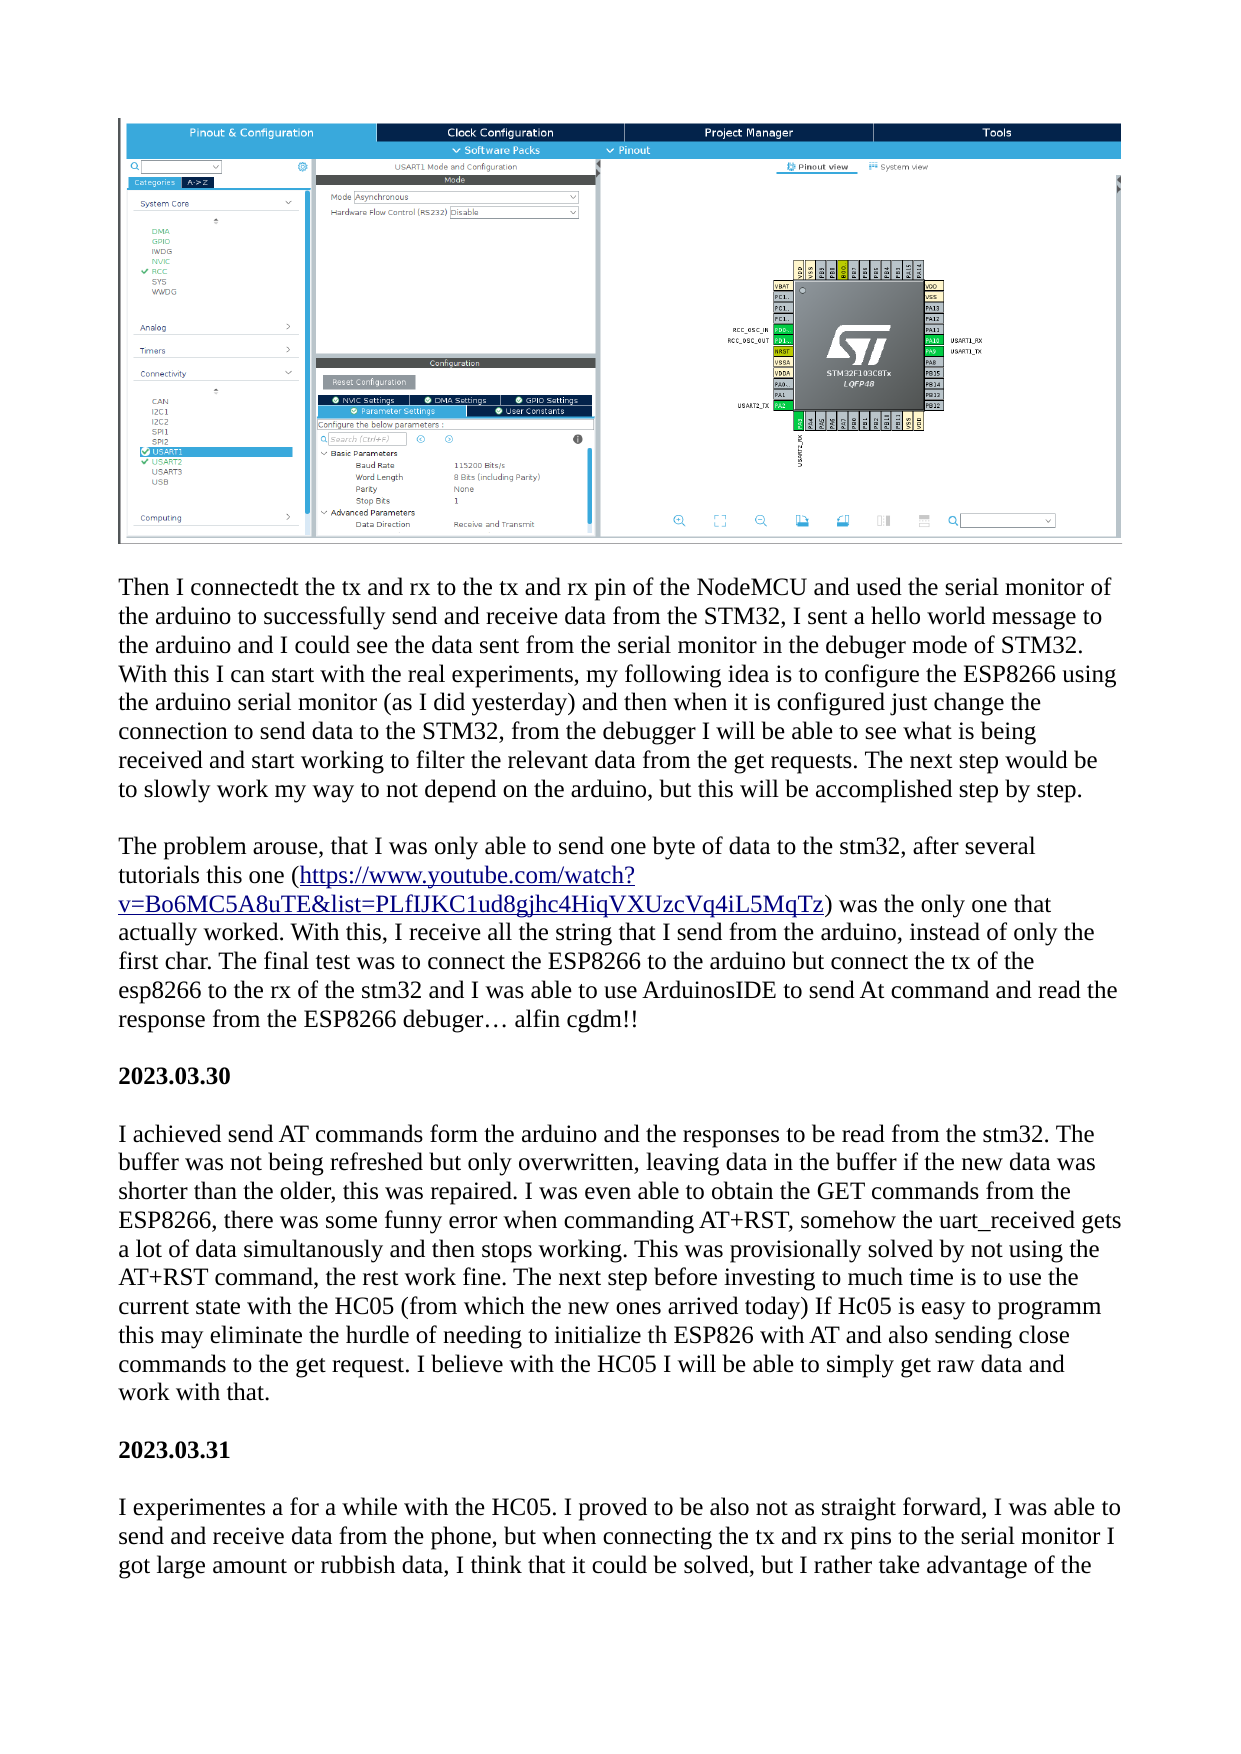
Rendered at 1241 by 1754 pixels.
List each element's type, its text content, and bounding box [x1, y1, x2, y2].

text 2023.03.31 [118, 1435, 1122, 1464]
text The problem arouse, that I was only able to send one byte of data to the stm32, after several tutorials this one (https://www.youtube.com/watch?v=Bo6MC5A8uTE&list=PLfIJKC1ud8gjhc4HiqVXUzcVq4iL5MqTz) was the only one that actually worked. With this, I receive all the string that I send from the arduino, instead of only the first char. The final test was to connect the ESP8266 to the arduino but connect the tx of the esp8266 to the rx of the stm32 and I was able to use ArduinosIDE to send At command and read the response from the ESP8266 debuger… alfin cgdm!! [118, 831, 1122, 1032]
text Then I connectedt the tx and rx to the tx and rx pin of the NodeMCU and used the serial monitor of the arduino to successfully send and receive data from the STM32, I sent a hello world message to the arduino and I could see the data sent from the serial monitor in the debuger mode of STM32. With this I can start with the real experiments, my following idea is to configure the ESP8266 using the arduino serial monitor (as I did yesterday) and then when it is configured just change the connection to send data to the STM32, from the debugger I will be able to see what is being received and start working to filter the relevant data from the get requests. The next step would be to slowly work my way to not depend on the arduino, but this will be accomplished step by step. [118, 572, 1122, 802]
picture [118, 118, 1123, 544]
text I experimentes a for a while with the HC05. I proved to be also not as straight forward, I was able to send and receive data from the phone, but when connecting the tx and rx pins to the serial monitor I got large amount or rubbish data, I think that it could be solved, but I rather take advantage of the [118, 1492, 1122, 1579]
text 2023.03.30 [118, 1061, 1122, 1090]
text I achieved send AT commands form the arduino and the responses to be read from the stm32. The buffer was not being refreshed but only overwritten, leaving data in the buffer if the new data was shorter than the older, this was repaired. I was even able to obtain the GET commands from the ESP8266, there was some funny error when commanding AT+RST, somehow the uart_received gets a lot of data simultanously and then stops working. This was provisionally solved by not using the AT+RST command, the rest work fine. The next step before investing to much time is to use the current state with the HC05 (from which the new ones arrived today) If Hc05 is easy to programm this may eliminate the hurdle of needing to initialize th ESP826 with AT and also sending close commands to the get request. I believe with the HC05 I will be able to simply get raw data and work with that. [118, 1119, 1122, 1406]
